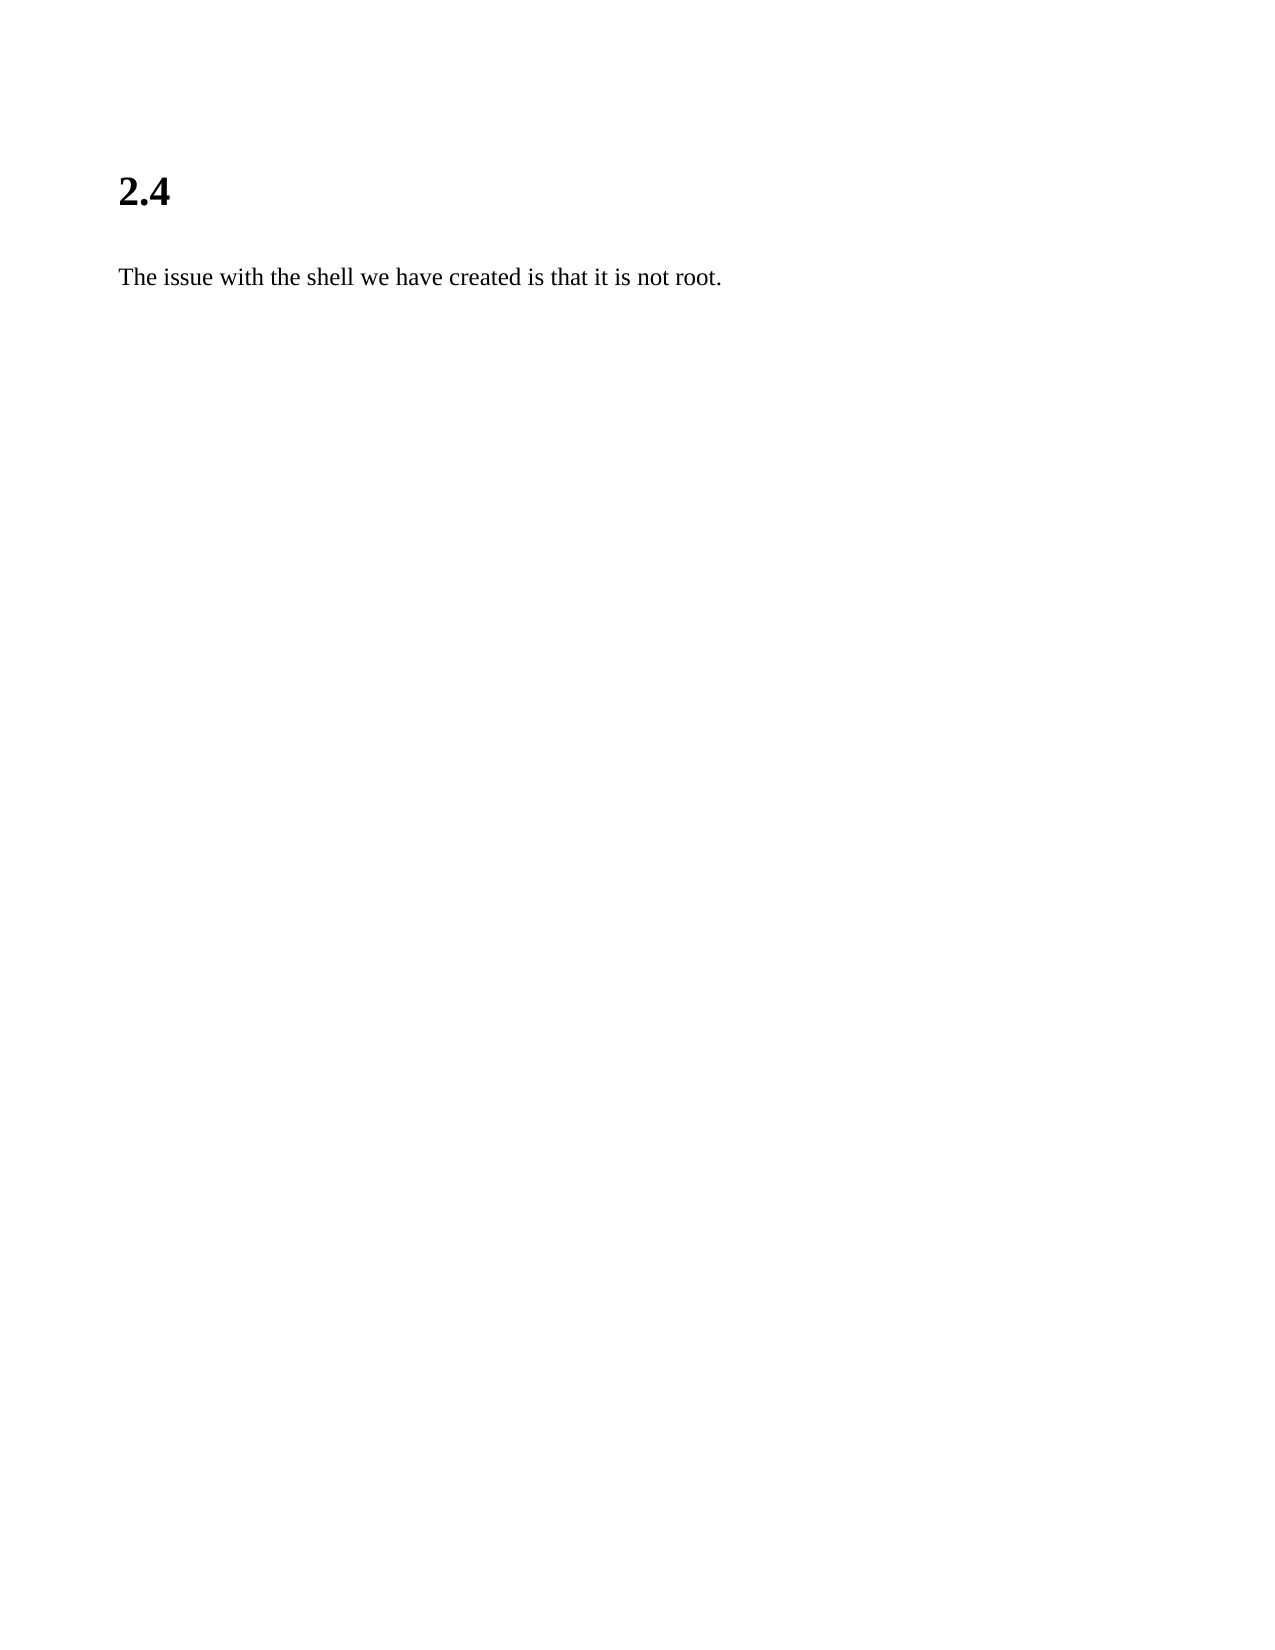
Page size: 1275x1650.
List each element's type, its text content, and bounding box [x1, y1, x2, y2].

text The issue with the shell we have created is that it is not root. [118, 262, 1157, 291]
text 2.4 [118, 166, 1157, 214]
